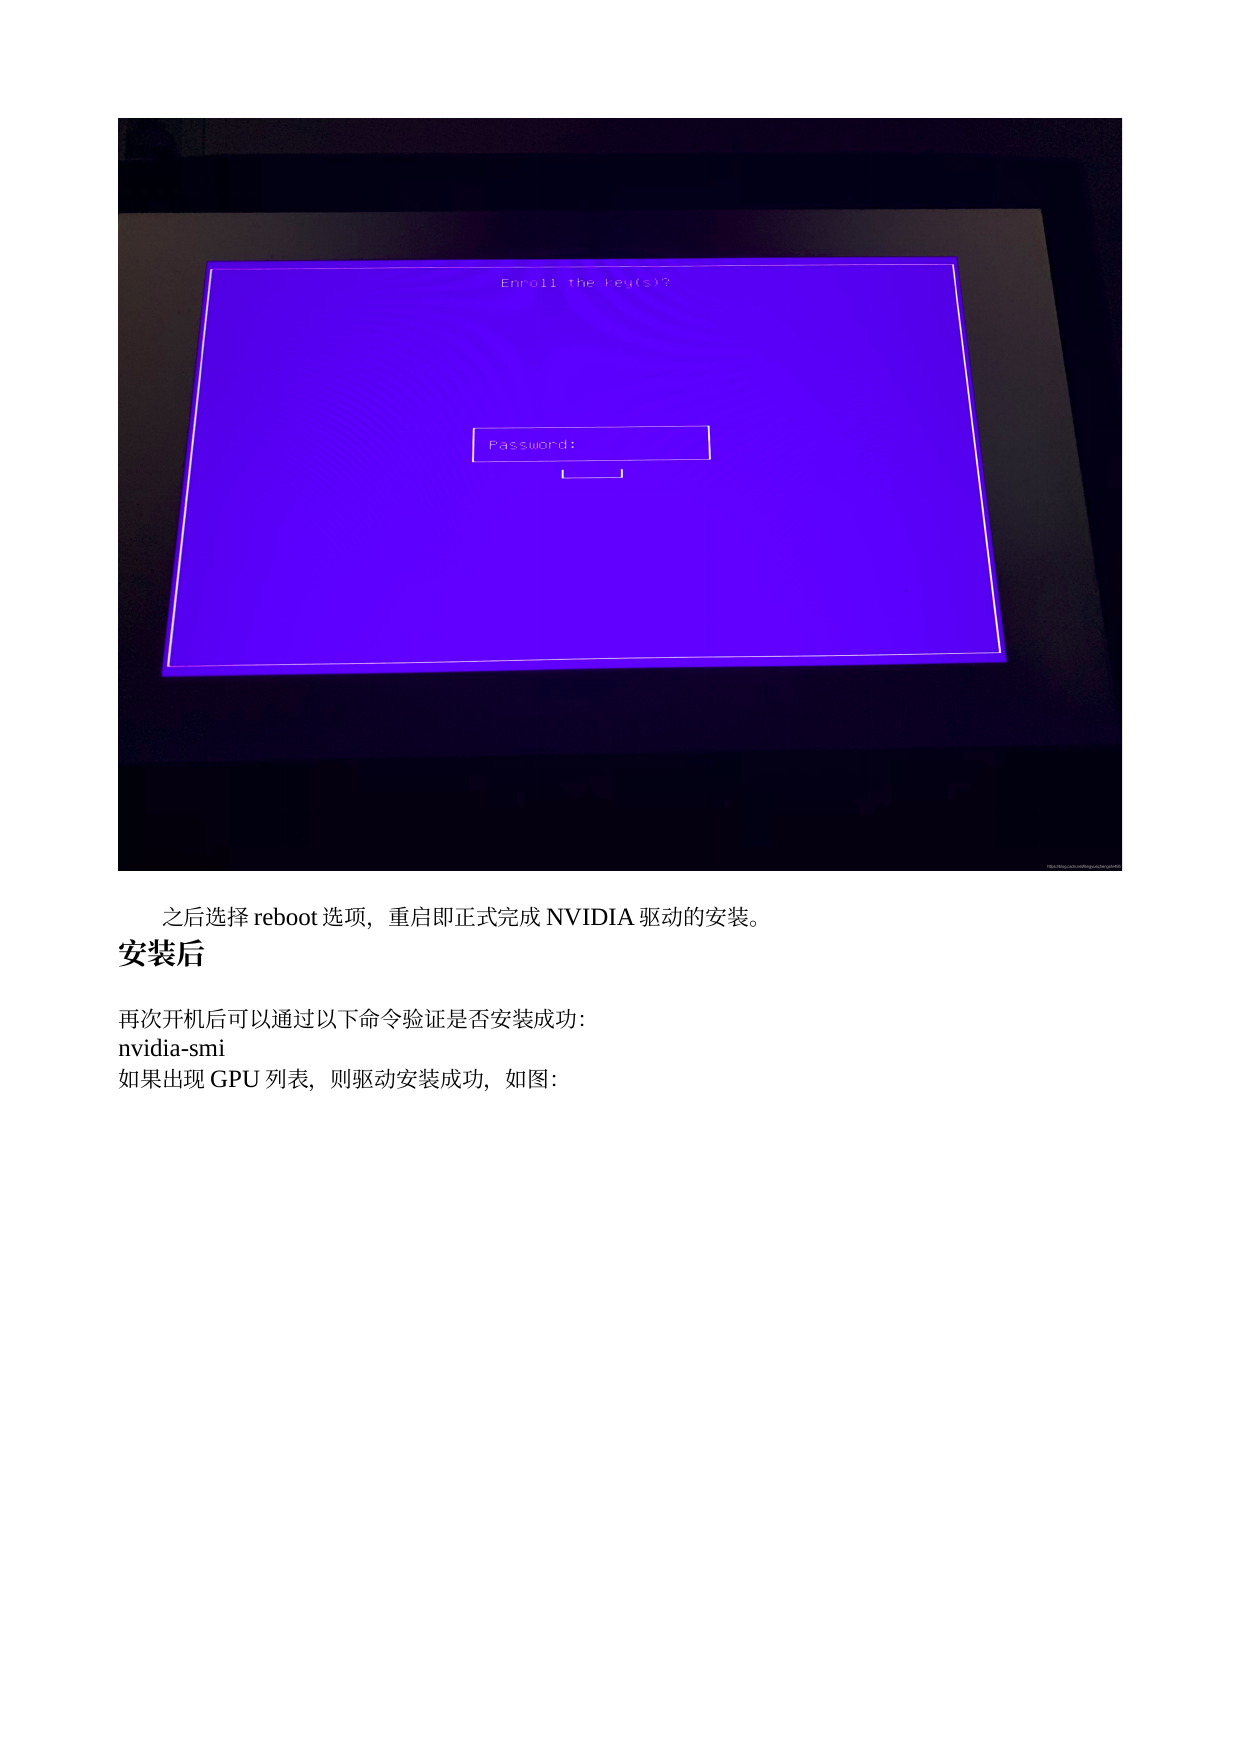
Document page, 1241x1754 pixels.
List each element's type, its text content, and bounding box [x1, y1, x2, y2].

picture [118, 118, 1123, 871]
text 如果出现GPU列表，则驱动安装成功，如图： [118, 1062, 1122, 1093]
text nvidia-smi [118, 1033, 1122, 1062]
text 再次开机后可以通过以下命令验证是否安装成功： [118, 1002, 1122, 1033]
text 之后选择reboot选项，重启即正式完成NVIDIA驱动的安装。 [118, 900, 1122, 931]
text 安装后 [118, 931, 1122, 973]
